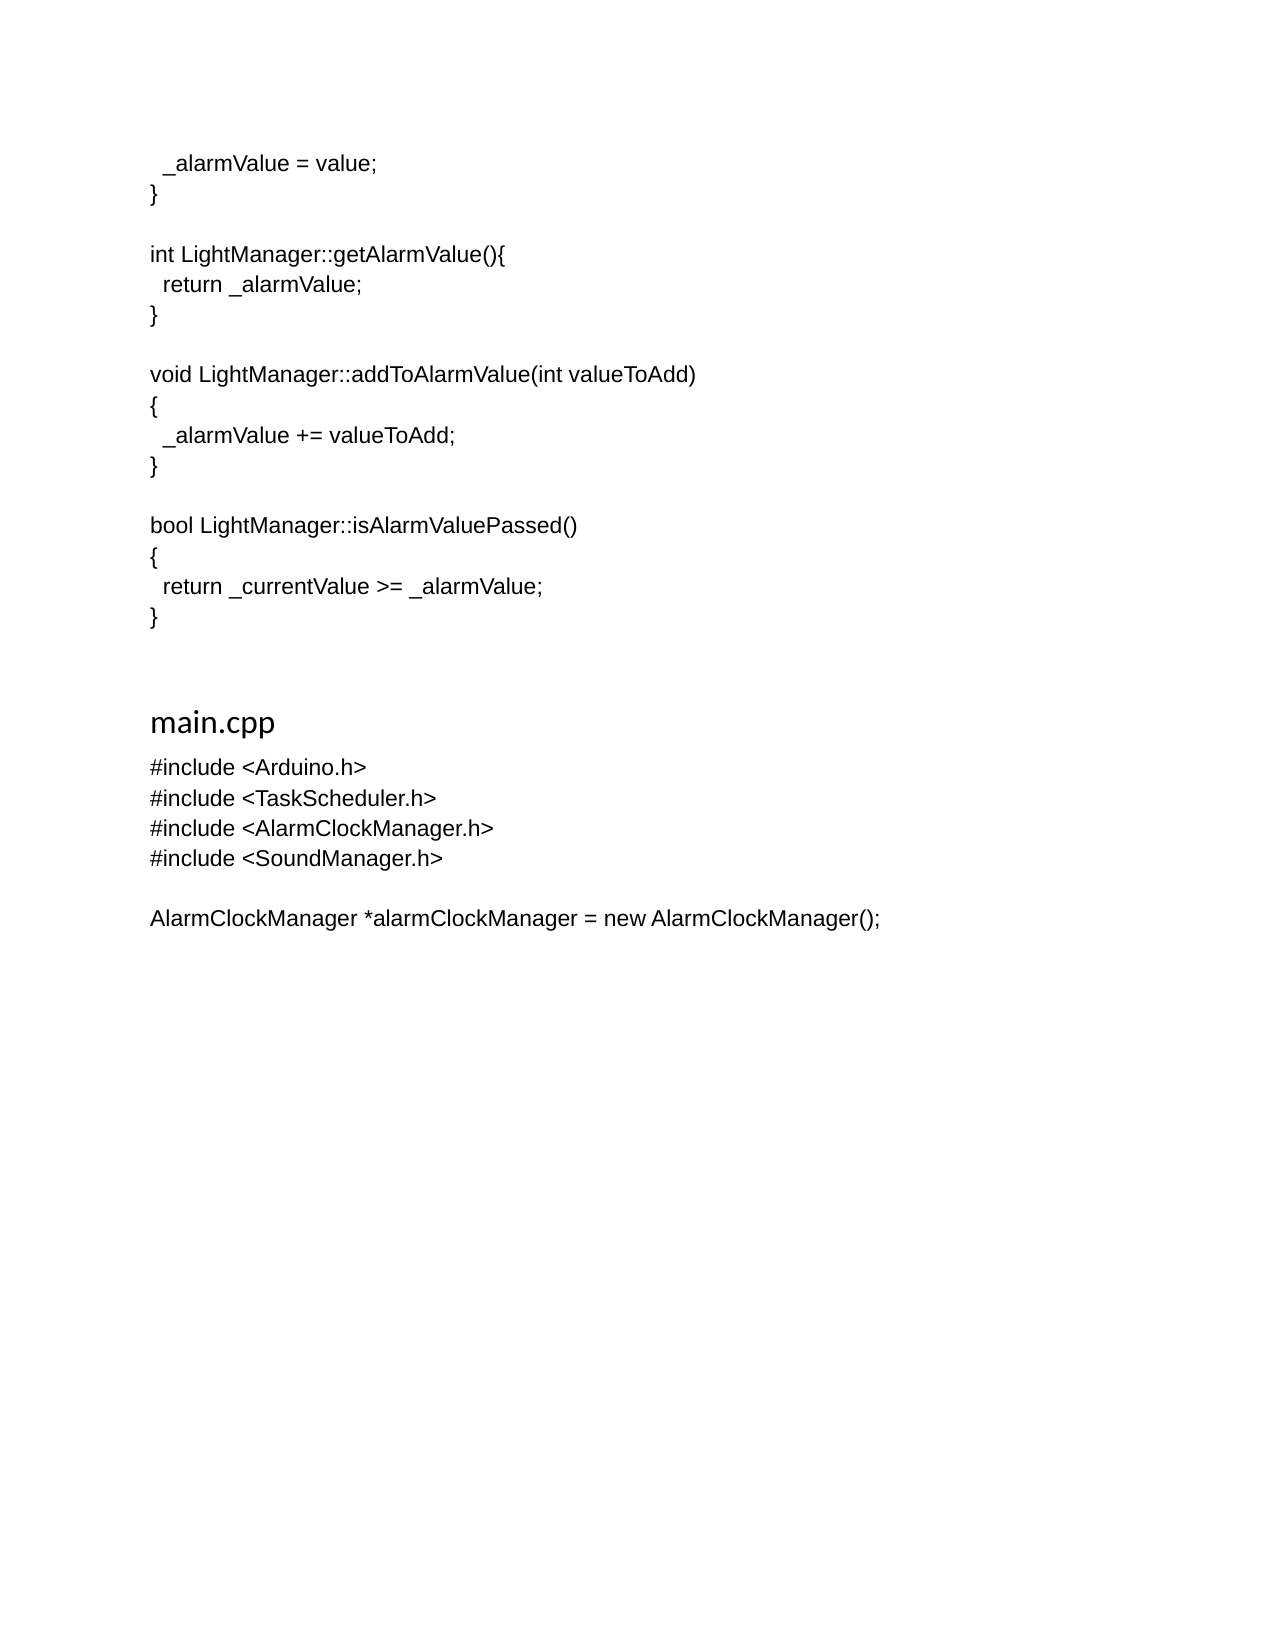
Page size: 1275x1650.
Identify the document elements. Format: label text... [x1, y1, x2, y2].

text #include <Arduino.h> [150, 754, 1125, 781]
text } [150, 603, 1125, 629]
text { [150, 392, 1125, 418]
text AlarmClockManager *alarmClockManager = new AlarmClockManager(); [150, 905, 1125, 932]
text #include <AlarmClockManager.h> [150, 815, 1125, 841]
text void LightManager::addToAlarmValue(int valueToAdd) [150, 361, 1125, 388]
text } [150, 180, 1125, 207]
text { [150, 543, 1125, 569]
text } [150, 301, 1125, 327]
text #include <SoundManager.h> [150, 845, 1125, 871]
text bool LightManager::isAlarmValuePassed() [150, 512, 1125, 539]
subtitle main.cpp [150, 701, 1125, 742]
text int LightManager::getAlarmValue(){ [150, 241, 1125, 267]
text return _currentValue >= _alarmValue; [150, 573, 1125, 599]
text } [150, 452, 1125, 478]
text #include <TaskScheduler.h> [150, 784, 1125, 811]
text _alarmValue = value; [150, 150, 1125, 176]
text _alarmValue += valueToAdd; [150, 422, 1125, 448]
text return _alarmValue; [150, 271, 1125, 297]
